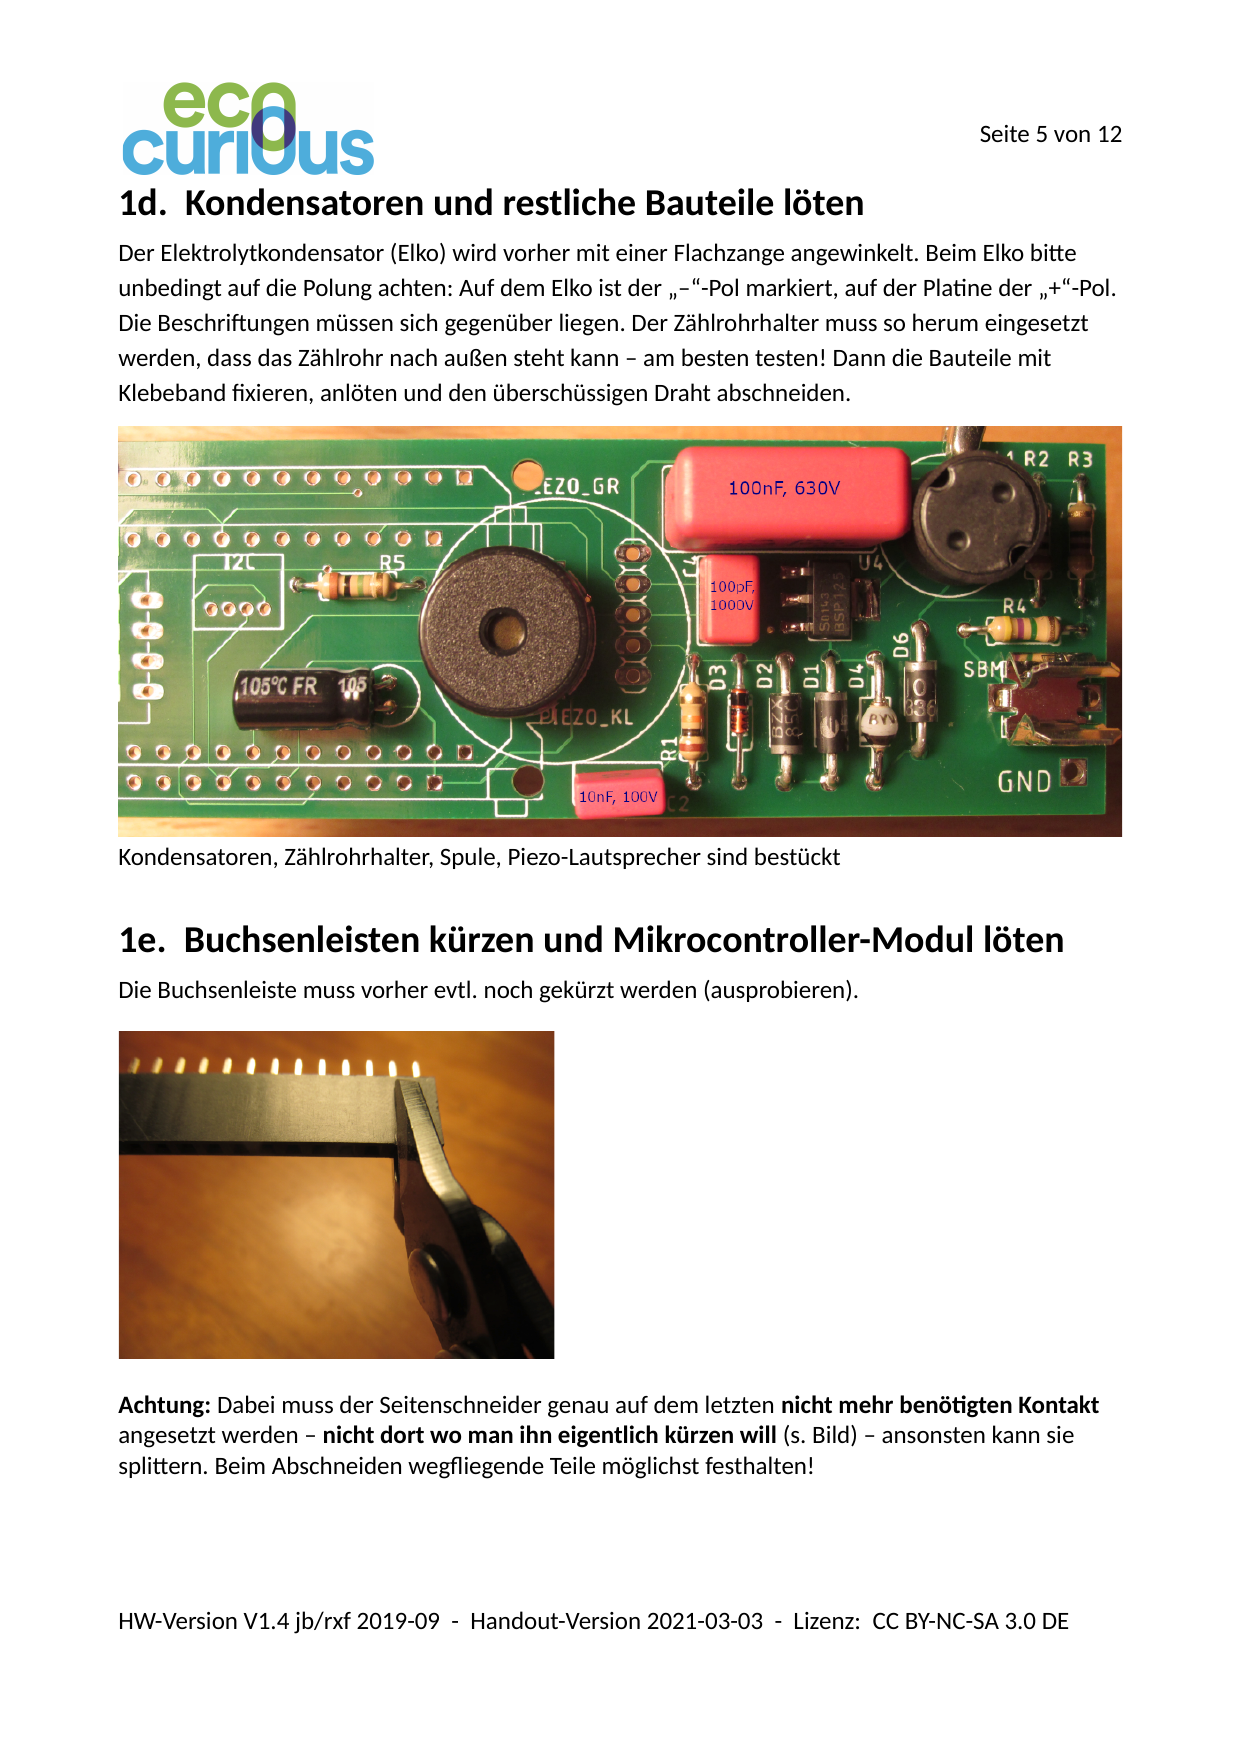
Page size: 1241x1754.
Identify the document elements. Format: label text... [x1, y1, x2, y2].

subtitle 1e. Buchsenleisten kürzen und Mikrocontroller-Modul löten [118, 916, 1122, 962]
subtitle 1d. Kondensatoren und restliche Bauteile löten [118, 178, 1122, 224]
text Die Buchsenleiste muss vorher evtl. noch gekürzt werden (ausprobieren). [118, 974, 1122, 1005]
text Kondensatoren, Zählrohrhalter, Spule, Piezo-Lautsprecher sind bestückt [118, 837, 1122, 872]
picture [118, 1031, 555, 1359]
picture [122, 82, 374, 175]
text Achtung: Dabei muss der Seitenschneider genau auf dem letzten nicht mehr benötigten Kontakt angesetzt werden – nicht dort wo man ihn eigentlich kürzen will (s. Bild) – ansonsten kann sie splittern. Beim Abschneiden wegfliegende Teile möglichst festhalten! [118, 1389, 1122, 1481]
picture [118, 426, 1123, 837]
text Der Elektrolytkondensator (Elko) wird vorher mit einer Flachzange angewinkelt. Beim Elko bitte unbedingt auf die Polung achten: Auf dem Elko ist der „–“-Pol markiert, auf der Platine der „+“-Pol. Die Beschriftungen müssen sich gegenüber liegen. Der Zählrohrhalter muss so herum eingesetzt werden, dass das Zählrohr nach außen steht kann – am besten testen! Dann die Bauteile mit Klebeband fixieren, anlöten und den überschüssigen Draht abschneiden. [118, 237, 1122, 407]
